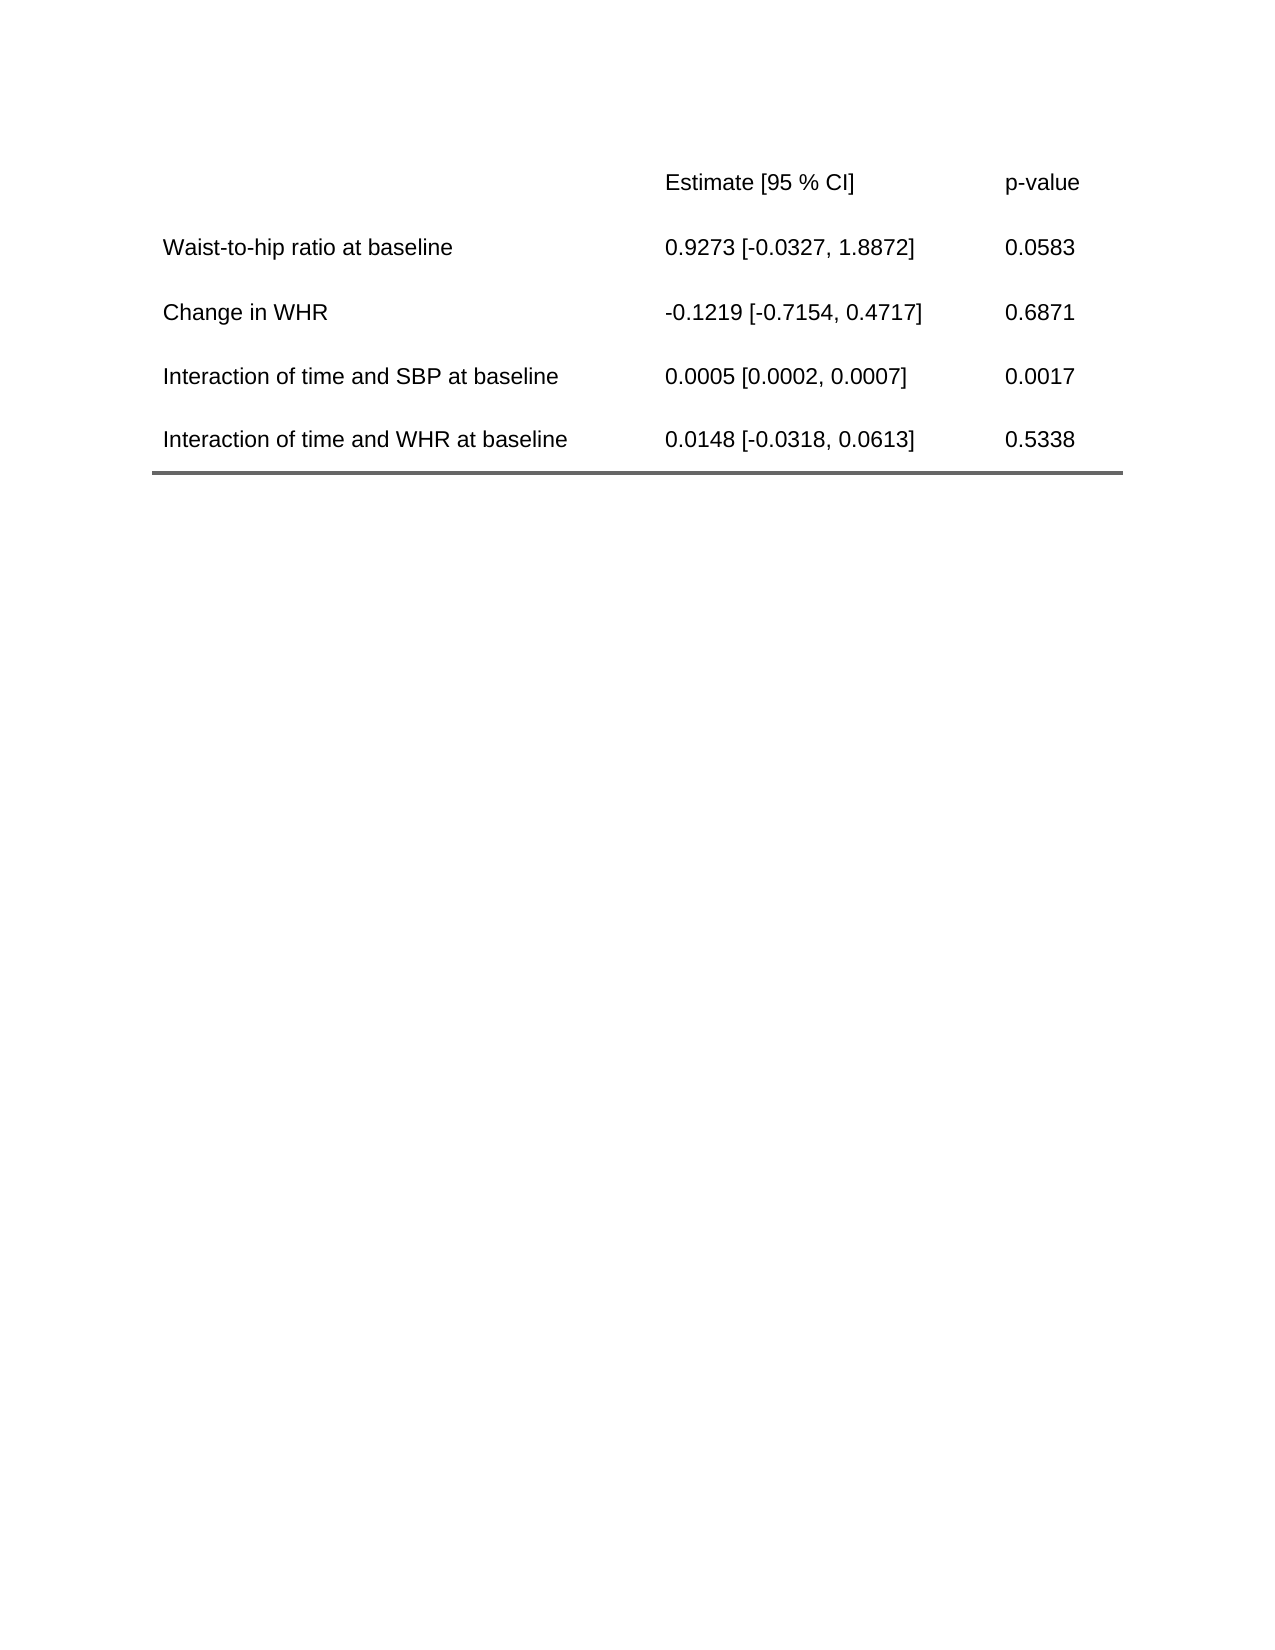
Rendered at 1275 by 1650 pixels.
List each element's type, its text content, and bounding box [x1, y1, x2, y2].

table_cell 0.6871 [995, 280, 1123, 345]
table_cell 0.0017 [995, 345, 1123, 408]
table_cell -0.1219 [-0.7154, 0.4717] [655, 280, 994, 345]
table_cell 0.0583 [995, 215, 1123, 280]
table_header [152, 150, 654, 215]
table_cell 0.0148 [-0.0318, 0.0613] [655, 408, 994, 471]
table_cell 0.9273 [-0.0327, 1.8872] [655, 215, 994, 280]
table_cell 0.0005 [0.0002, 0.0007] [655, 345, 994, 408]
table_header Estimate [95 % CI] [655, 150, 994, 215]
table_cell Interaction of time and SBP at baseline [152, 345, 654, 408]
table_cell 0.5338 [995, 408, 1123, 471]
table_cell Change in WHR [152, 280, 654, 345]
table_cell Waist-to-hip ratio at baseline [152, 215, 654, 280]
table_header p-value [995, 150, 1123, 215]
table_cell Interaction of time and WHR at baseline [152, 408, 654, 471]
